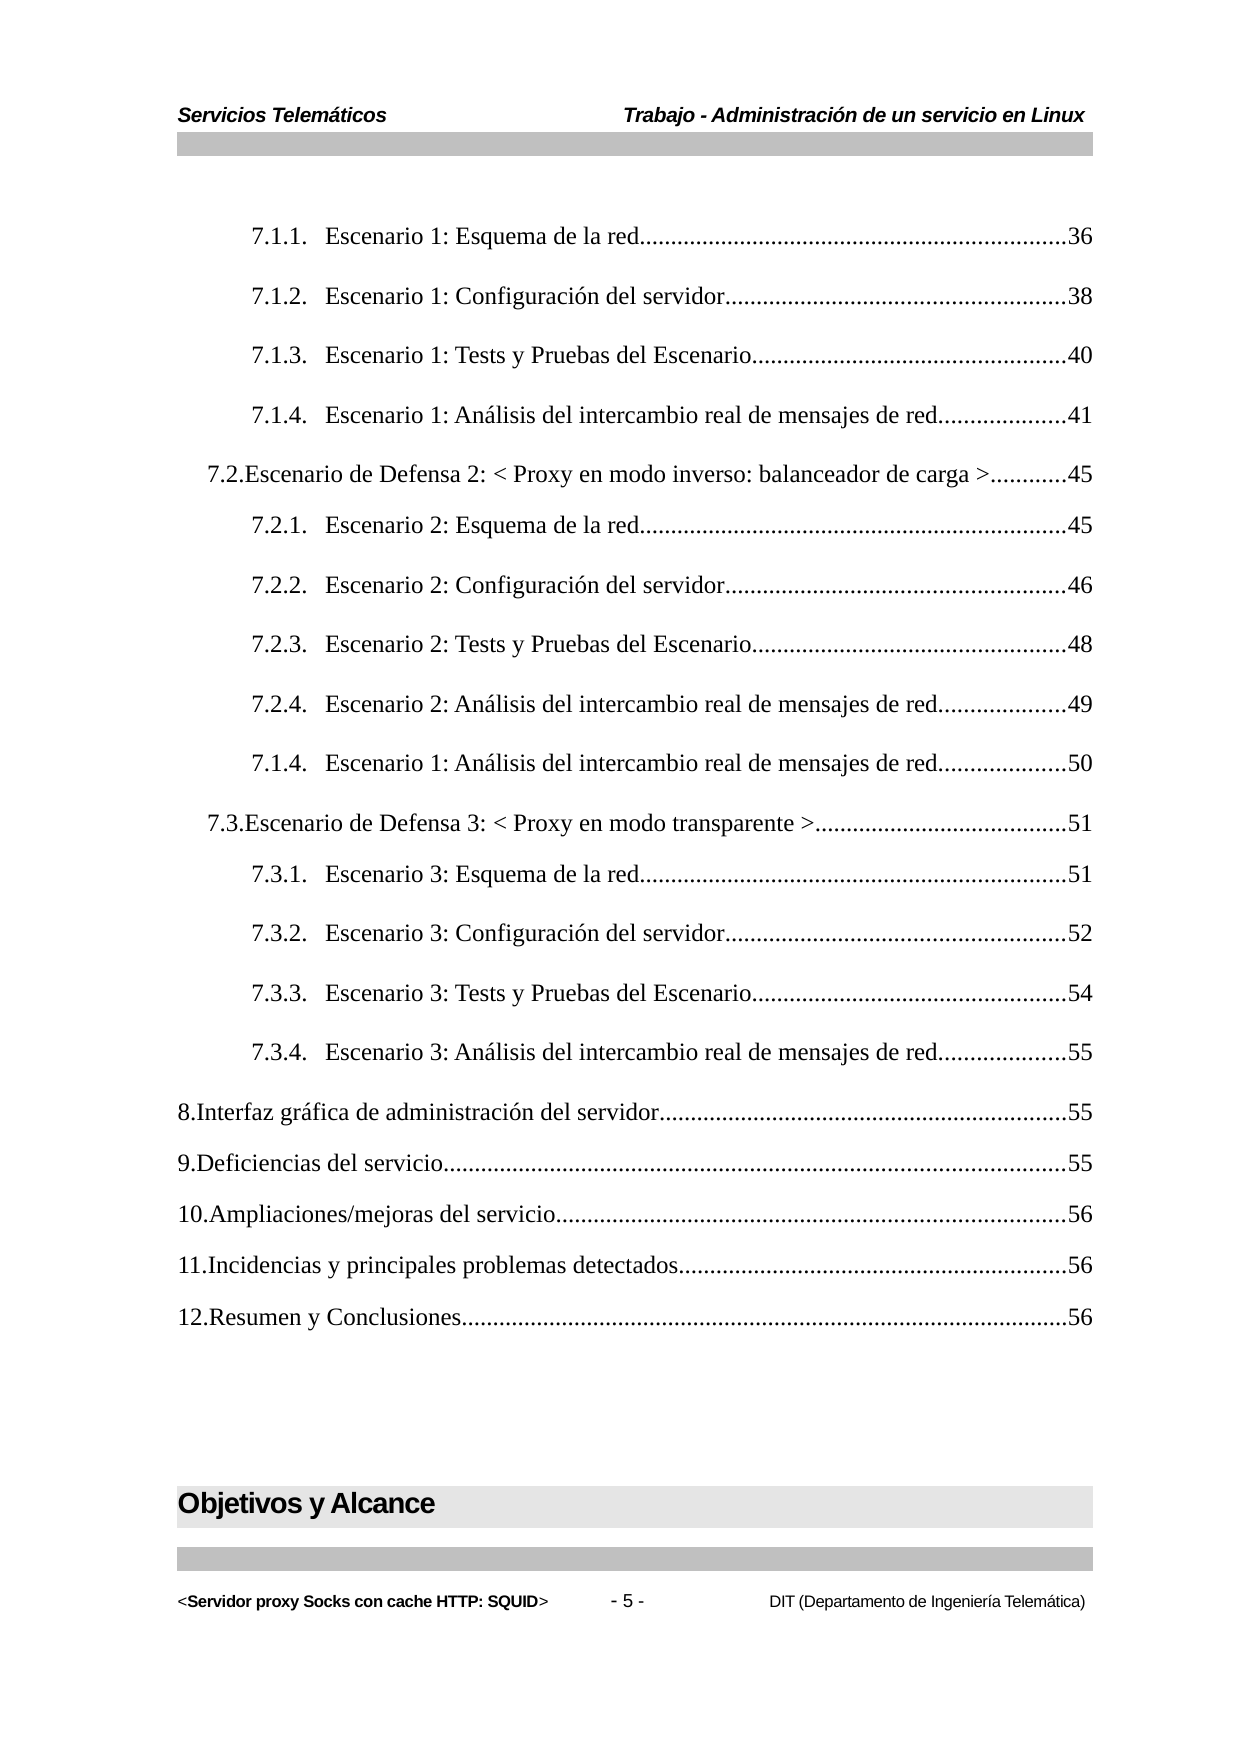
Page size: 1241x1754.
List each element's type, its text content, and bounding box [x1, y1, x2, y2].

text 7.1.4. Escenario 1: Análisis del intercambio real de mensajes de red 50 [251, 748, 1093, 777]
text 7.1.3. Escenario 1: Tests y Pruebas del Escenario 40 [251, 340, 1093, 369]
text 11. Incidencias y principales problemas detectados 56 [177, 1250, 1093, 1279]
text 7.3.4. Escenario 3: Análisis del intercambio real de mensajes de red 55 [251, 1037, 1093, 1066]
text 7.2.4. Escenario 2: Análisis del intercambio real de mensajes de red 49 [251, 689, 1093, 718]
text 7.1.2. Escenario 1: Configuración del servidor 38 [251, 281, 1093, 310]
text 7.3.3. Escenario 3: Tests y Pruebas del Escenario 54 [251, 978, 1093, 1007]
text 7.3. Escenario de Defensa 3: < Proxy en modo transparente > 51 [207, 808, 1093, 837]
text 7.3.2. Escenario 3: Configuración del servidor 52 [251, 918, 1093, 947]
text 7.2.1. Escenario 2: Esquema de la red 45 [251, 511, 1093, 539]
text 7.1.4. Escenario 1: Análisis del intercambio real de mensajes de red 41 [251, 400, 1093, 429]
text 7.2.3. Escenario 2: Tests y Pruebas del Escenario 48 [251, 629, 1093, 658]
text 7.1.1. Escenario 1: Esquema de la red 36 [251, 221, 1093, 250]
text 7.2. Escenario de Defensa 2: < Proxy en modo inverso: balanceador de carga > 45 [207, 459, 1093, 488]
text 12. Resumen y Conclusiones 56 [177, 1302, 1093, 1330]
list Objetivos y Alcance [177, 1486, 1093, 1528]
text 7.2.2. Escenario 2: Configuración del servidor 46 [251, 570, 1093, 599]
text 9. Deficiencias del servicio 55 [177, 1148, 1093, 1177]
text 10. Ampliaciones/mejoras del servicio 56 [177, 1199, 1093, 1228]
text 8. Interfaz gráfica de administración del servidor 55 [177, 1097, 1093, 1126]
text 7.3.1. Escenario 3: Esquema de la red 51 [251, 859, 1093, 888]
